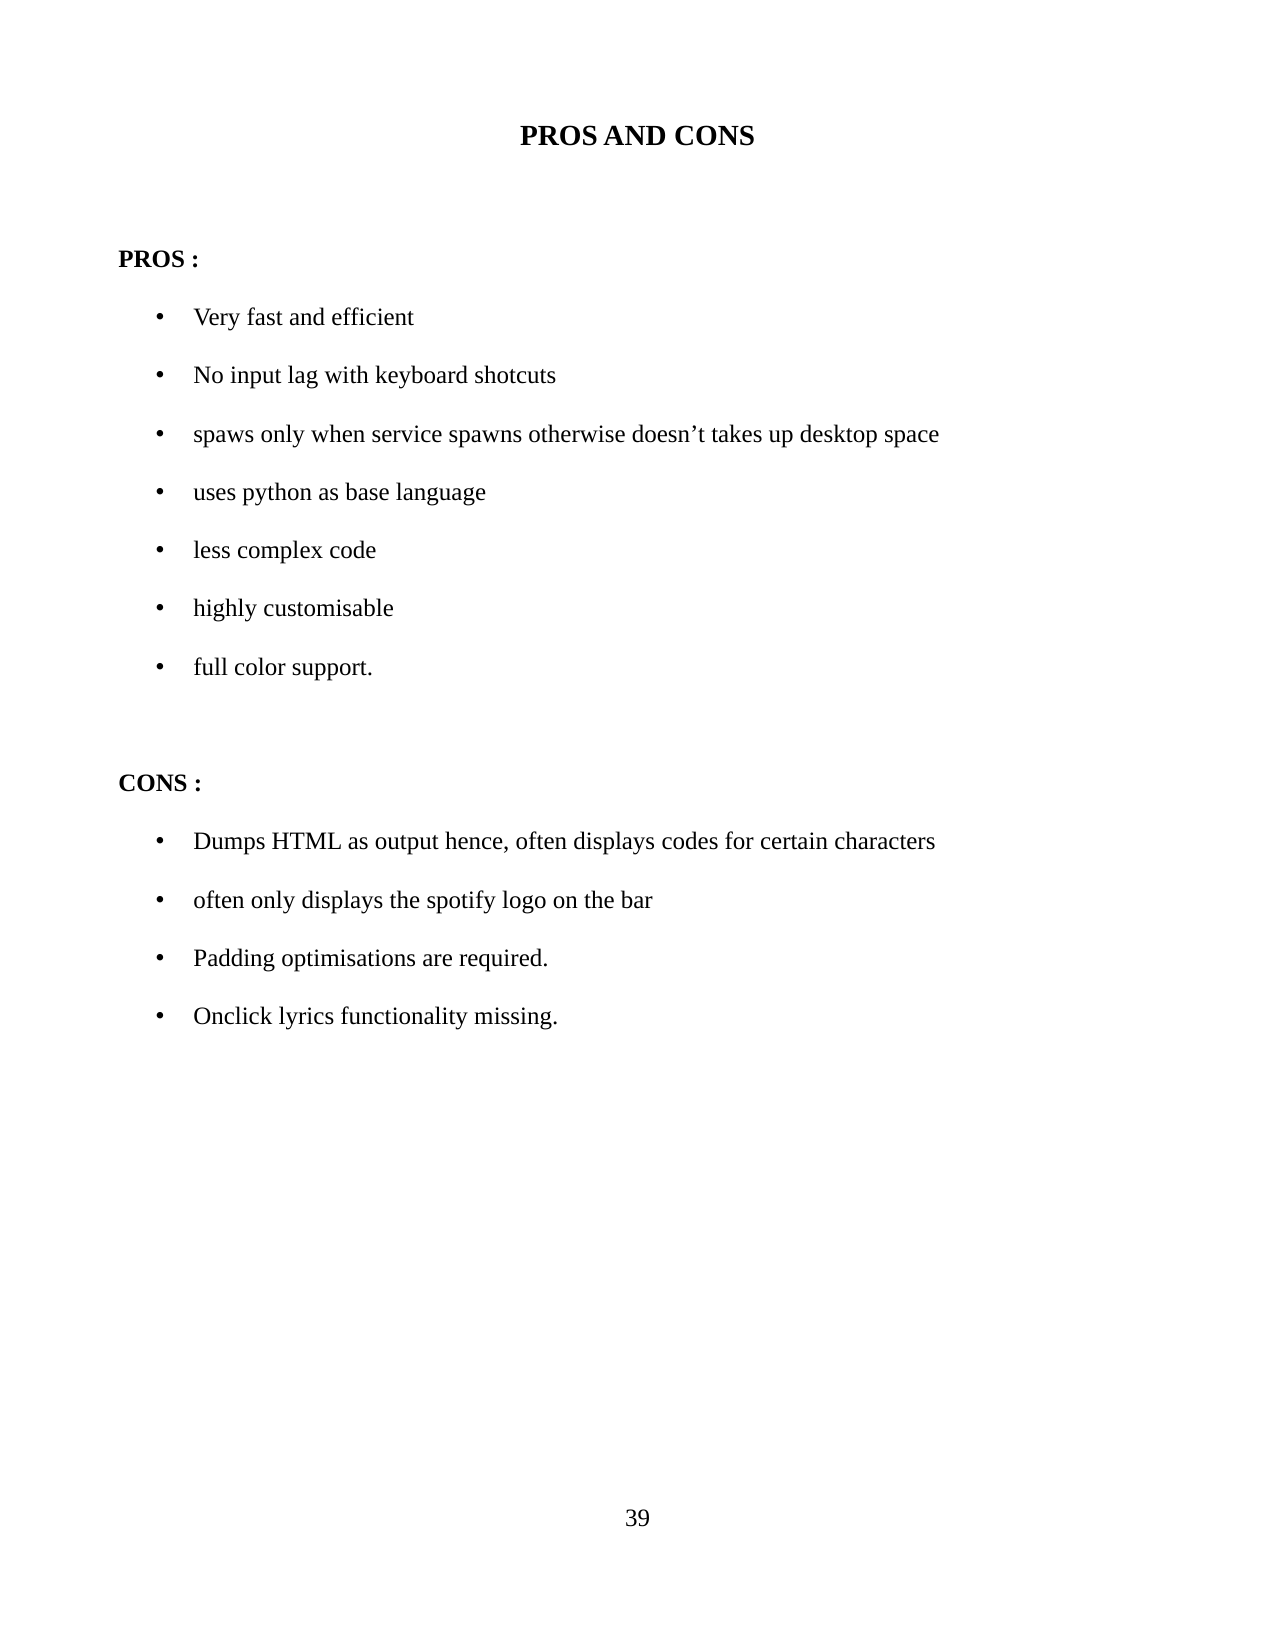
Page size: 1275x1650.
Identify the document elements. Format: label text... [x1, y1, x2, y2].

list spaws only when service spawns otherwise doesn’t takes up desktop space [156, 419, 1157, 448]
list Dumps HTML as output hence, often displays codes for certain characters [156, 826, 1157, 855]
list uses python as base language [156, 477, 1157, 506]
text CONS : [118, 768, 1157, 797]
list often only displays the spotify logo on the bar [156, 885, 1157, 913]
text PROS AND CONS [118, 118, 1157, 152]
text PROS : [118, 244, 1157, 273]
list highly customisable [156, 593, 1157, 622]
list less complex code [156, 535, 1157, 564]
list Padding optimisations are required. [156, 943, 1157, 972]
list Onclick lyrics functionality missing. [156, 1001, 1157, 1030]
list No input lag with keyboard shotcuts [156, 361, 1157, 389]
list Very fast and efficient [156, 302, 1157, 331]
list full color support. [156, 652, 1157, 681]
